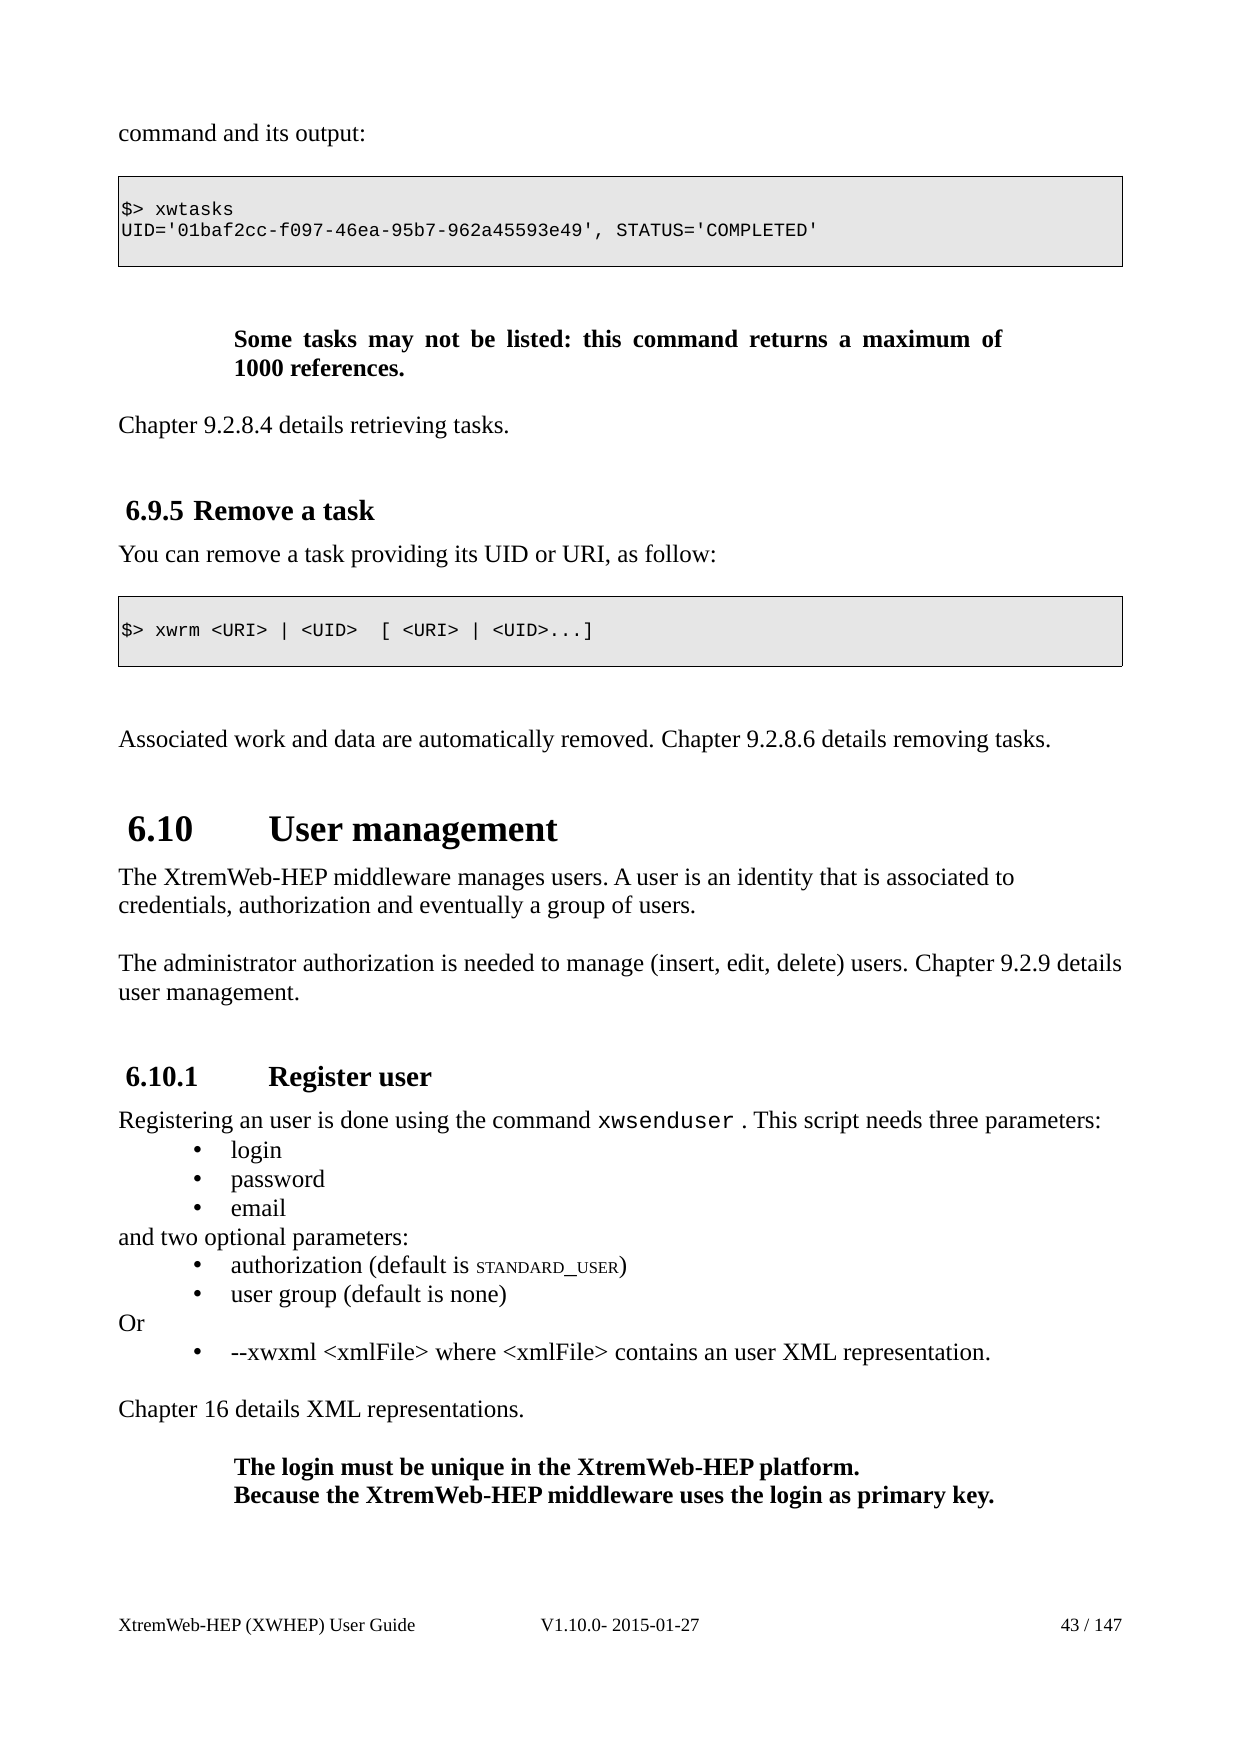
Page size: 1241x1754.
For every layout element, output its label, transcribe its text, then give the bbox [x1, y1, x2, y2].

list --xwxml <xmlFile> where <xmlFile> contains an user XML representation. [193, 1337, 1122, 1366]
text Chapter 9.2.8.4 details retrieving tasks. [118, 410, 1122, 439]
text $> xwtasks [119, 197, 1122, 218]
subtitle Remove a task [118, 493, 1122, 526]
text Some tasks may not be listed: this command returns a maximum of 1000 references. [233, 324, 1004, 382]
list authorization (default is standard_user) [193, 1251, 1122, 1279]
text command and its output: [118, 118, 1122, 147]
text Because the XtremWeb-HEP middleware uses the login as primary key. [233, 1481, 1004, 1509]
text The XtremWeb-HEP middleware manages users. A user is an identity that is associated to credentials, authorization and eventually a group of users. [118, 862, 1122, 919]
text The login must be unique in the XtremWeb-HEP platform. [233, 1452, 1004, 1481]
subtitle Register user [118, 1059, 1122, 1093]
list email [193, 1193, 1122, 1222]
text and two optional parameters: [118, 1222, 1122, 1251]
list user group (default is none) [193, 1279, 1122, 1308]
text Or [118, 1308, 1122, 1337]
text You can remove a task providing its UID or URI, as follow: [118, 539, 1122, 568]
text Associated work and data are automatically removed. Chapter 9.2.8.6 details removing tasks. [118, 724, 1122, 752]
text The administrator authorization is needed to manage (insert, edit, delete) users. Chapter 9.2.9 details user management. [118, 948, 1122, 1006]
text Chapter 16 details XML representations. [118, 1394, 1122, 1423]
subtitle User management [118, 806, 1122, 849]
list login [193, 1136, 1122, 1164]
text UID='01baf2cc-f097-46ea-95b7-962a45593e49', STATUS='COMPLETED' [119, 218, 1122, 239]
list password [193, 1164, 1122, 1193]
text Registering an user is done using the command xwsenduser . This script needs three parameters: [118, 1105, 1122, 1136]
text $> xwrm <URI> | <UID> [ <URI> | <UID>...] [119, 618, 1122, 639]
